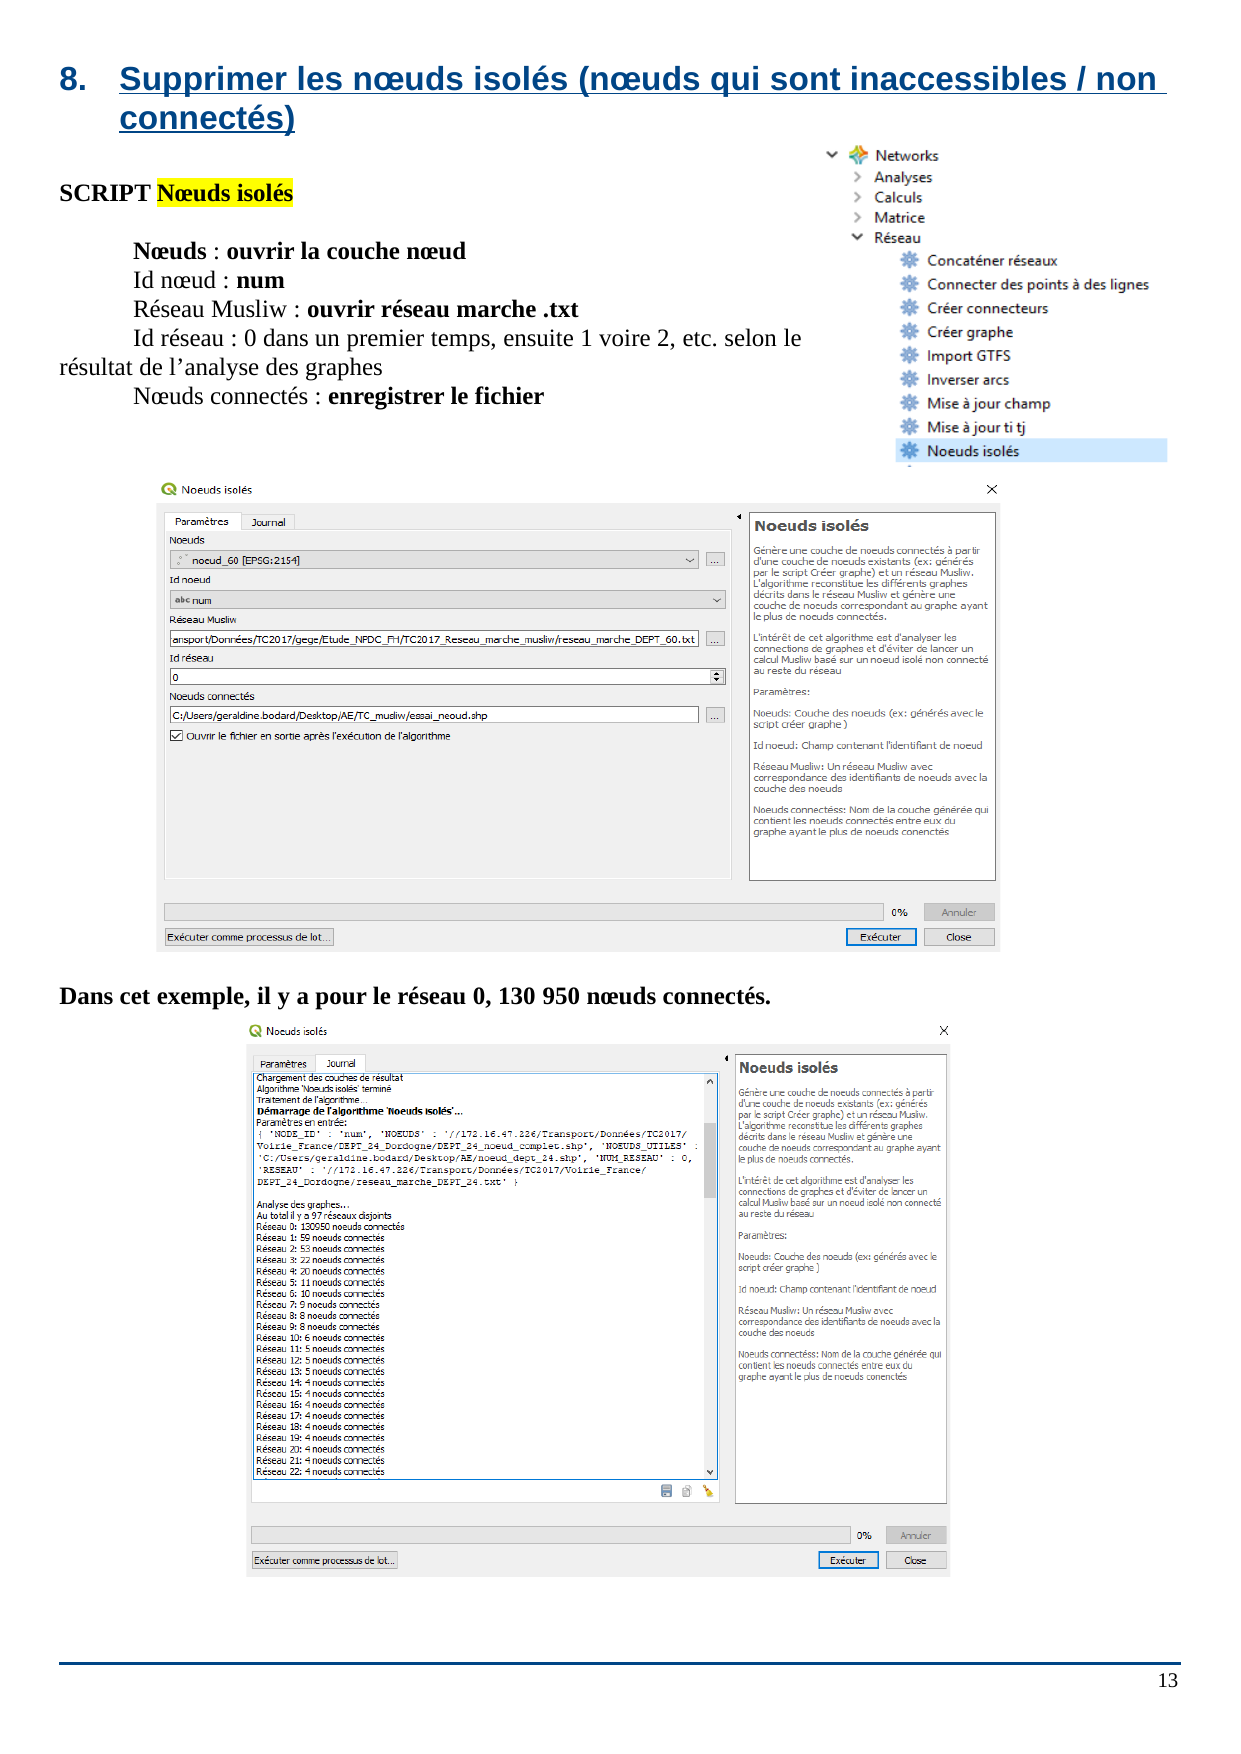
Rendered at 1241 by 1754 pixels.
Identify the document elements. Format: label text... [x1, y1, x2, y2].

subtitle Supprimer les nœuds isolés (nœuds qui sont inaccessibles / non connectés) [59, 59, 1181, 136]
picture [156, 482, 1001, 952]
text Nœuds connectés : enregistrer le fichier [59, 381, 824, 410]
text Id réseau : 0 dans un premier temps, ensuite 1 voire 2, etc. selon le résultat de l’analyse des graphes [59, 323, 824, 381]
text SCRIPT Nœuds isolés [59, 178, 824, 207]
text [1168, 265, 1181, 294]
text Nœuds : ouvrir la couche nœud [59, 236, 824, 265]
text Dans cet exemple, il y a pour le réseau 0, 130 950 nœuds connectés. [59, 981, 1181, 1010]
text Réseau Musliw : ouvrir réseau marche .txt [59, 294, 824, 323]
text Id nœud : num [59, 265, 824, 294]
picture [246, 1020, 951, 1577]
picture [824, 143, 1168, 467]
